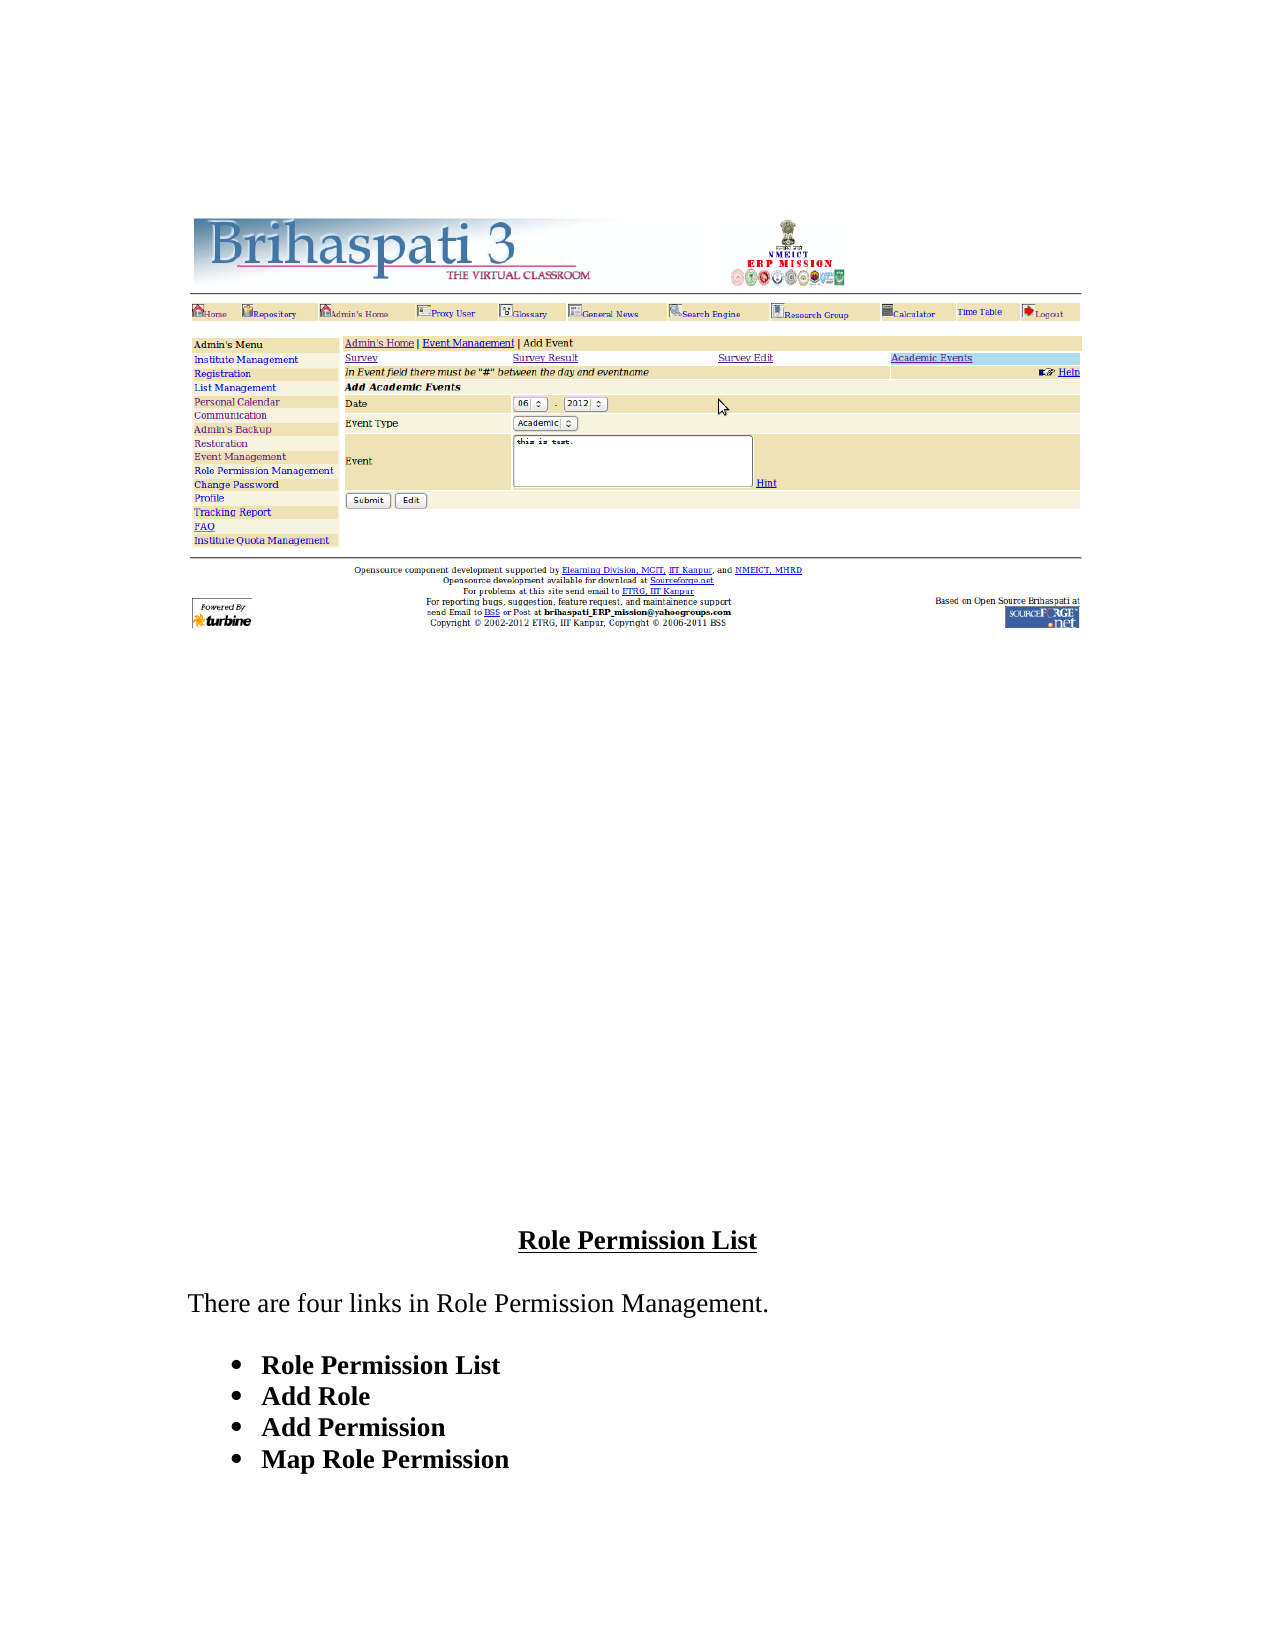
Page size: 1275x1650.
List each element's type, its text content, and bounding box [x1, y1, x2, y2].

list Map Role Permission [232, 1443, 1087, 1474]
list Add Role [232, 1380, 1087, 1412]
list Role Permission List [232, 1349, 1087, 1380]
text Role Permission List [187, 1224, 1087, 1256]
picture [189, 213, 1086, 642]
list Add Permission [232, 1412, 1087, 1443]
text There are four links in Role Permission Management. [187, 1287, 1087, 1318]
